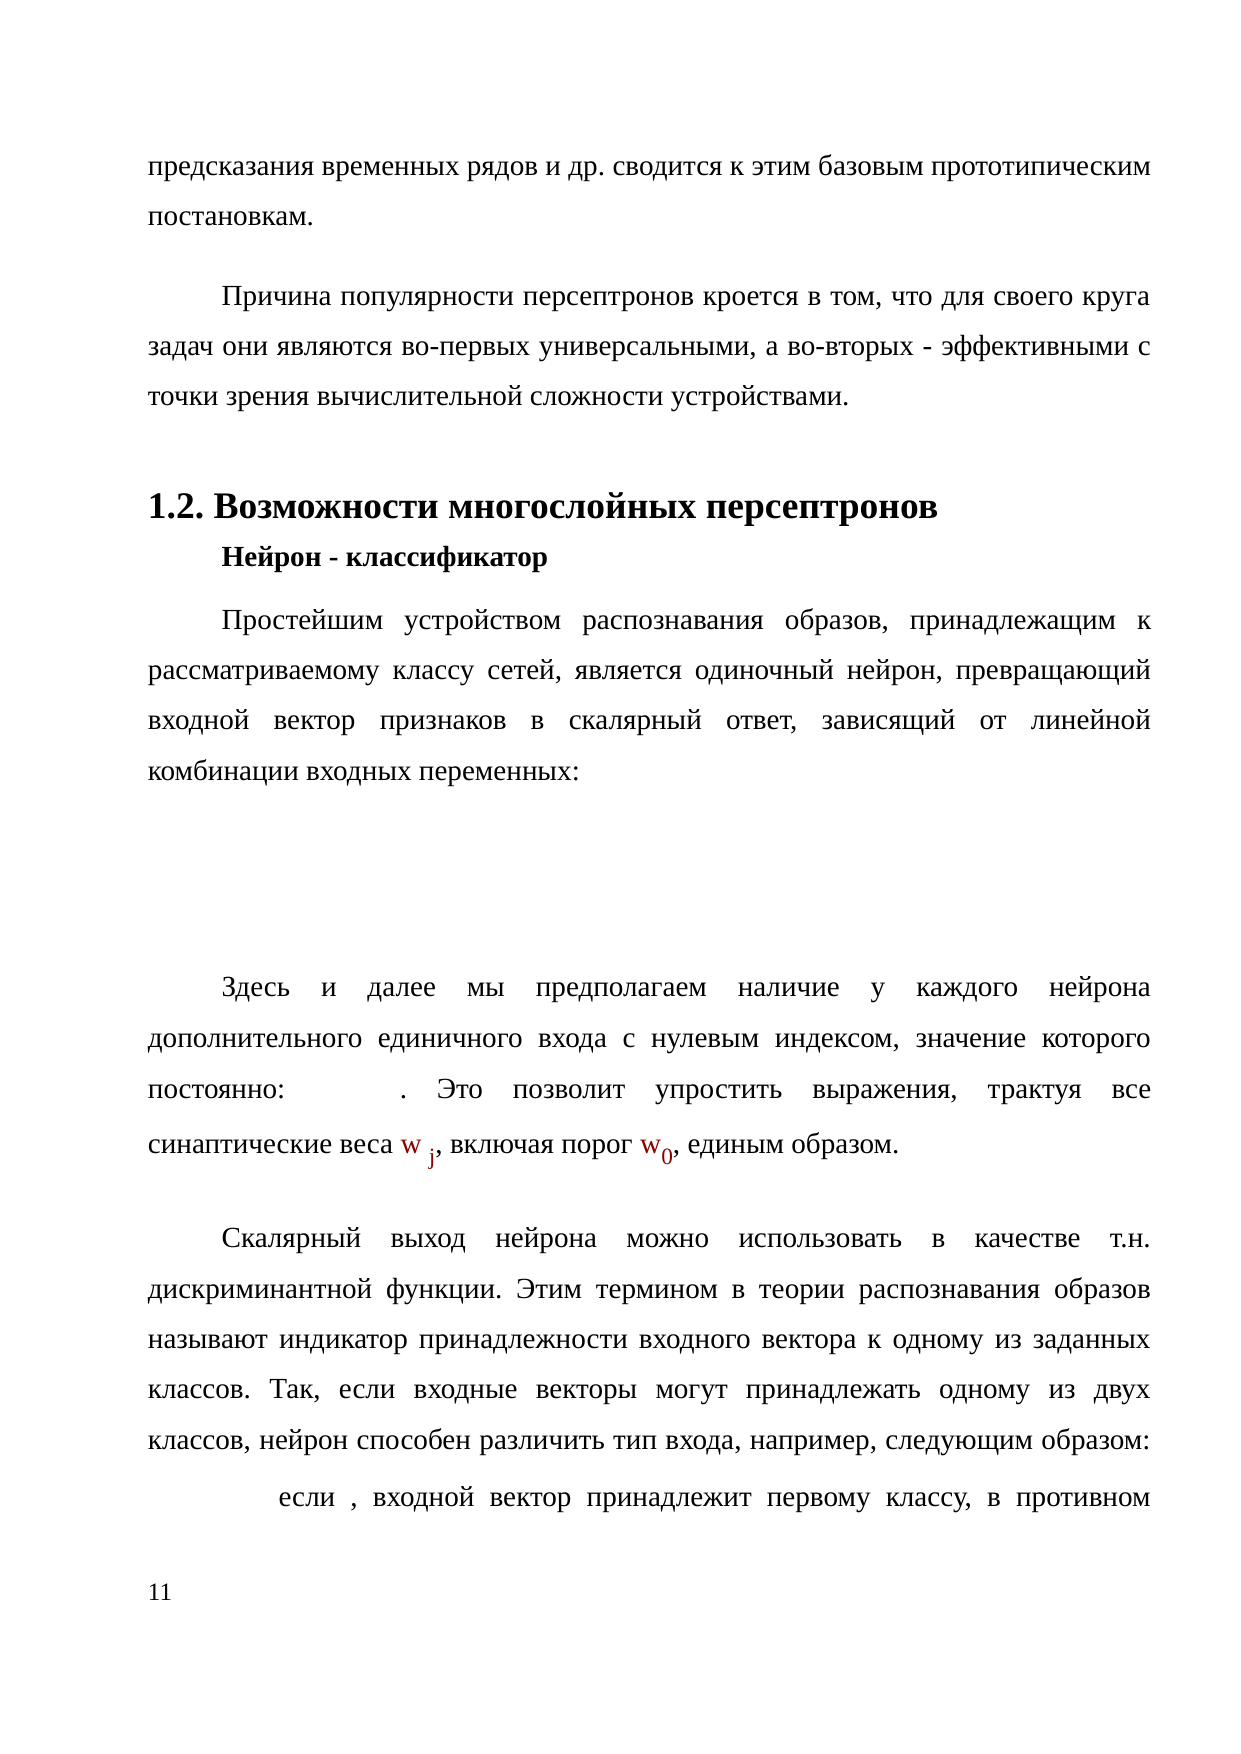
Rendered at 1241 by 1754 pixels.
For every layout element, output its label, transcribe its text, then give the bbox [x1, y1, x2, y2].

text Скалярный выход нейрона можно использовать в качестве т.н. дискриминантной функции. Этим термином в теории распознавания образов называют индикатор принадлежности входного вектора к одному из заданных классов. Так, если входные векторы могут принадлежать одному из двух классов, нейрон способен различить тип входа, например, следующим образом: если , входной вектор принадлежит первому классу, в противном [148, 1221, 1152, 1513]
subtitle 1.2. Возможности многослойных персептронов [148, 483, 1152, 526]
text Простейшим устройством распознавания образов, принадлежащим к рассматриваемому классу сетей, является одиночный нейрон, превращающий входной вектор признаков в скалярный ответ, зависящий от линейной комбинации входных переменных: [148, 602, 1152, 786]
text предсказания временных рядов и др. сводится к этим базовым прототипическим постановкам. [148, 148, 1152, 231]
text Здесь и далее мы предполагаем наличие у каждого нейрона дополнительного единичного входа с нулевым индексом, значение которого постоянно: . Это позволит упростить выражения, трактуя все синаптические веса w j, включая порог w0, единым образом. [148, 969, 1152, 1169]
text Причина популярности персептронов кроется в том, что для своего круга задач они являются во-первых универсальными, а во-вторых - эффективными с точки зрения вычислительной сложности устройствами. [148, 278, 1152, 412]
text Нейрон - классификатор [148, 539, 1152, 572]
